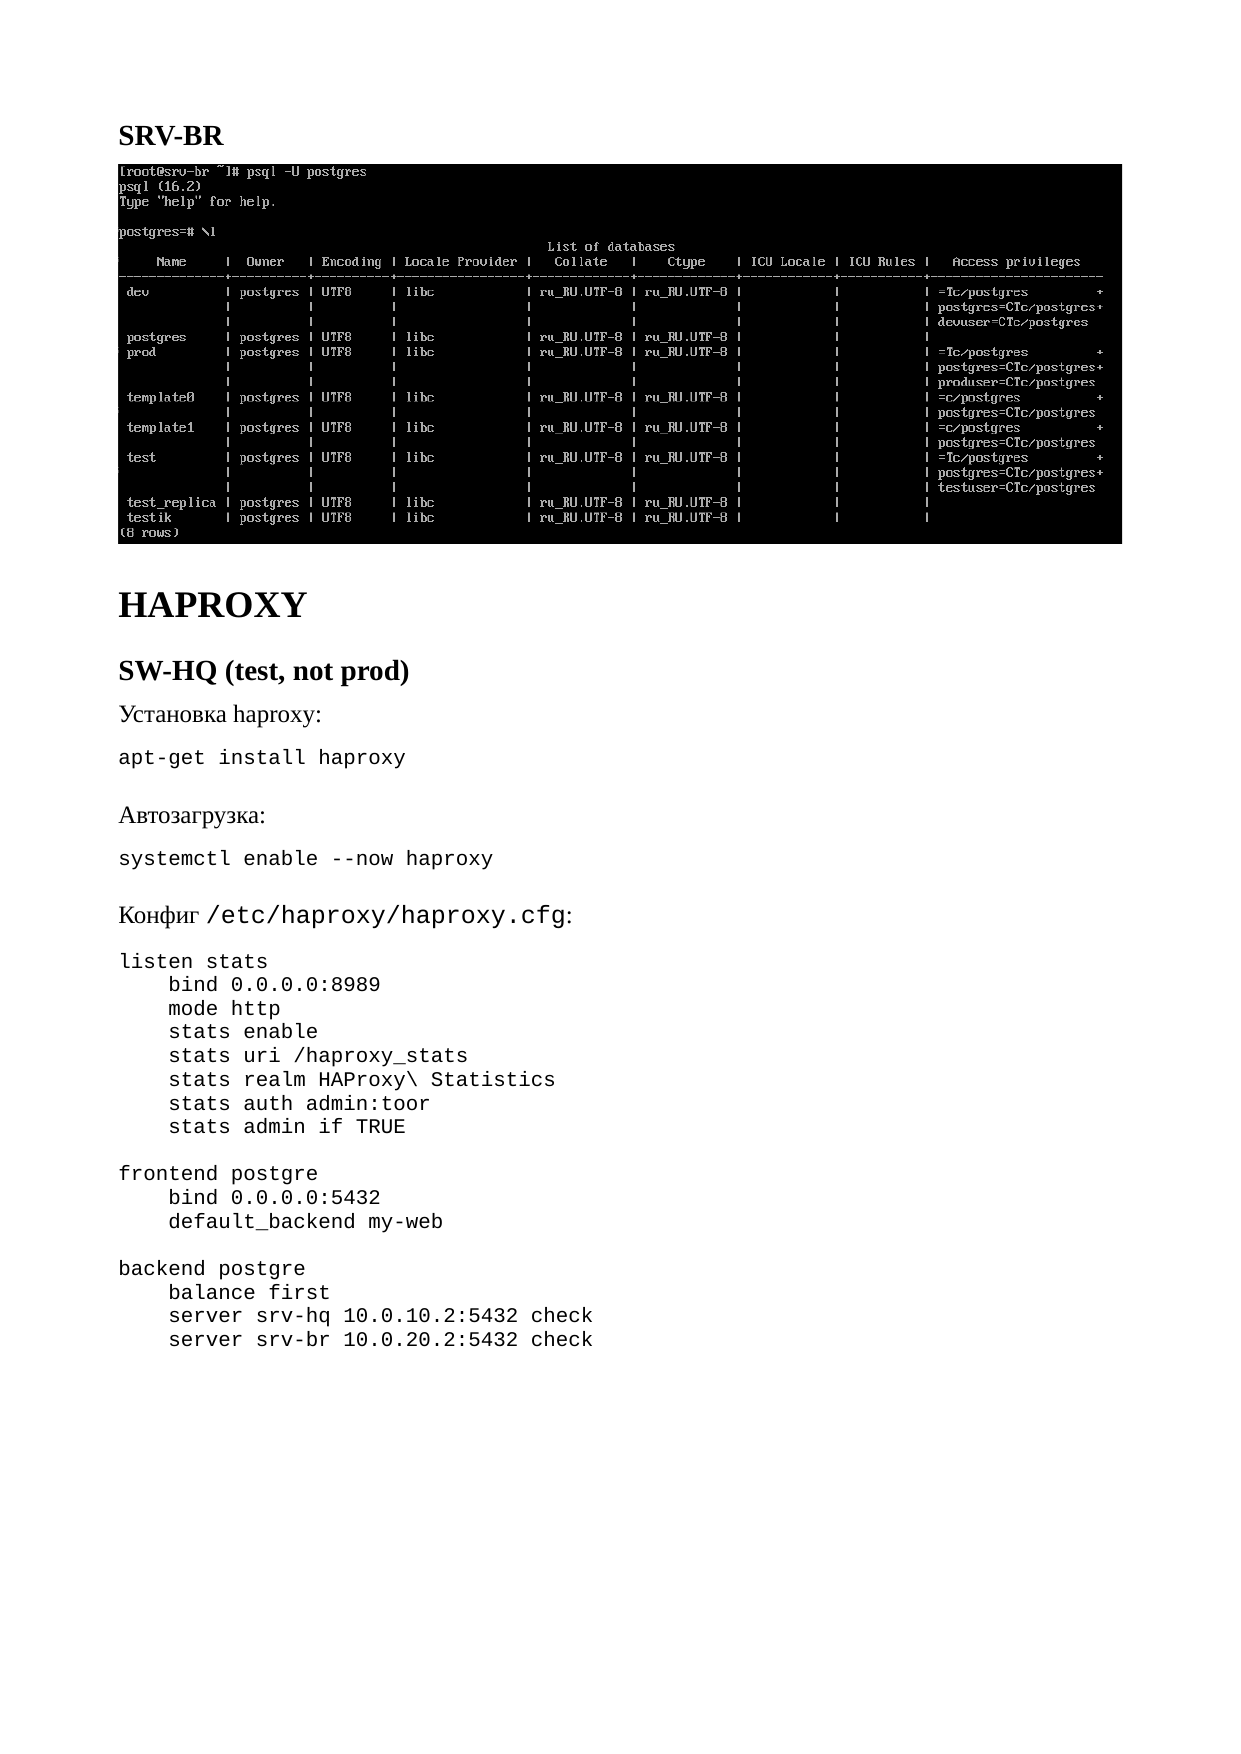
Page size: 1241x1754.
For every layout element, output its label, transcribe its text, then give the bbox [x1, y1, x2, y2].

text stats uri /haproxy_stats [118, 1045, 1122, 1069]
text backend postgre [118, 1258, 1122, 1282]
text systemctl enable --now haproxy [118, 847, 1122, 871]
text mode http [118, 998, 1122, 1022]
text default_backend my-web [118, 1211, 1122, 1234]
text balance first [118, 1282, 1122, 1305]
text stats auth admin:toor [118, 1092, 1122, 1116]
text stats enable [118, 1022, 1122, 1045]
text bind 0.0.0.0:8989 [118, 974, 1122, 998]
text server srv-hq 10.0.10.2:5432 check [118, 1305, 1122, 1329]
subtitle HAPROXY [118, 583, 1122, 626]
text Автозагрузка: [118, 800, 1122, 829]
text Установка haproxy: [118, 699, 1122, 728]
picture [118, 164, 1123, 544]
text Конфиг /etc/haproxy/haproxy.cfg: [118, 901, 1122, 931]
subtitle SW-HQ (test, not prod) [118, 653, 1122, 687]
text stats admin if TRUE [118, 1116, 1122, 1140]
text bind 0.0.0.0:5432 [118, 1187, 1122, 1211]
text server srv-br 10.0.20.2:5432 check [118, 1329, 1122, 1353]
text apt-get install haproxy [118, 747, 1122, 770]
text listen stats [118, 951, 1122, 974]
text stats realm HAProxy\ Statistics [118, 1069, 1122, 1092]
subtitle SRV-BR [118, 118, 1122, 152]
text frontend postgre [118, 1163, 1122, 1187]
